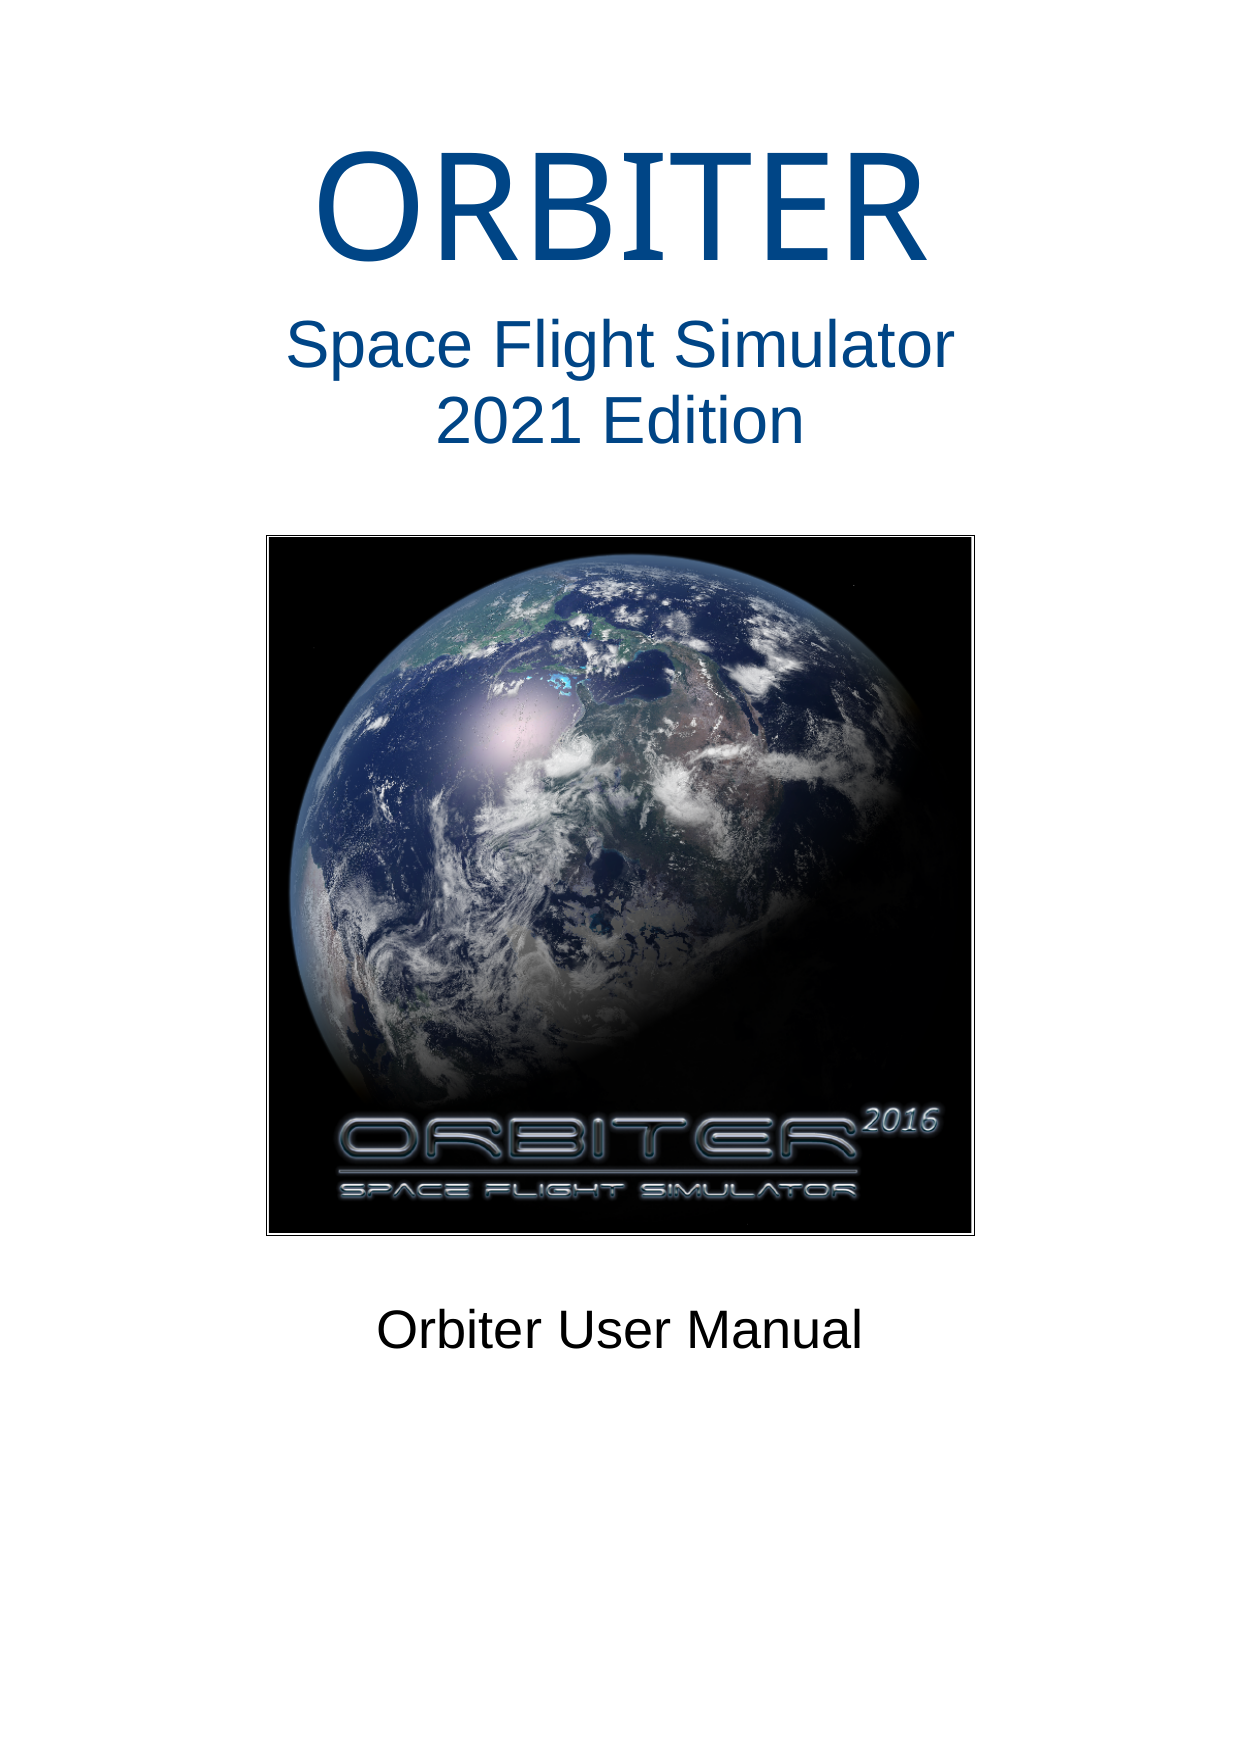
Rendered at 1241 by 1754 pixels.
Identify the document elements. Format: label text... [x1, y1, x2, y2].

picture [268, 537, 972, 1233]
text 2021 Edition [187, 381, 1053, 458]
text Orbiter User Manual [187, 1298, 1053, 1360]
text Space Flight Simulator [187, 305, 1053, 381]
text ORBITER [187, 100, 1053, 305]
